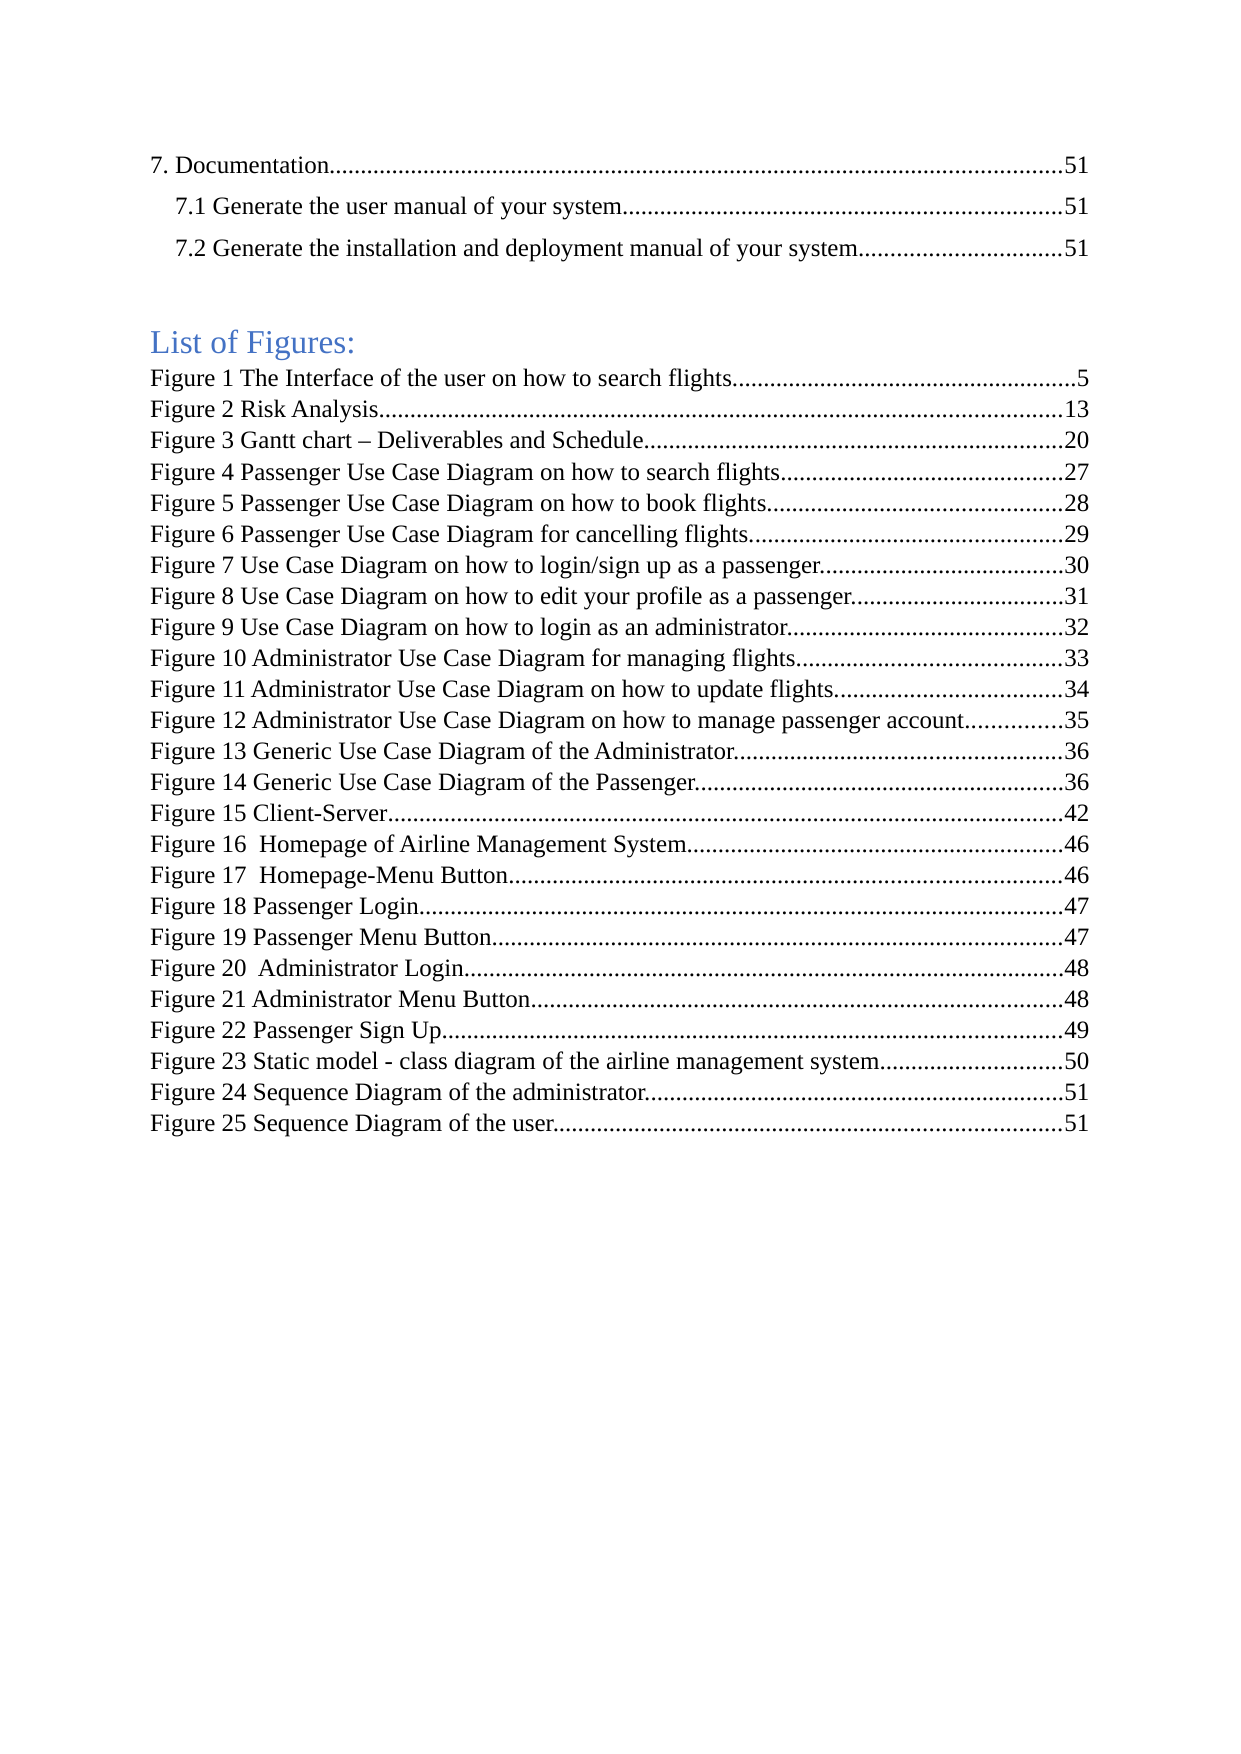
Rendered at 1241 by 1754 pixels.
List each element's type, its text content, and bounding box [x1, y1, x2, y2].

text Figure 18 Passenger Login 47 [150, 891, 1090, 920]
text Figure 12 Administrator Use Case Diagram on how to manage passenger account. 35 [150, 705, 1090, 734]
text Figure 10 Administrator Use Case Diagram for managing flights. 33 [150, 643, 1090, 672]
text Figure 16 Homepage of Airline Management System 46 [150, 829, 1090, 858]
text 7. Documentation 51 [150, 150, 1090, 179]
text Figure 21 Administrator Menu Button 48 [150, 984, 1090, 1013]
text Figure 24 Sequence Diagram of the administrator. 51 [150, 1077, 1090, 1106]
text Figure 8 Use Case Diagram on how to edit your profile as a passenger. 31 [150, 581, 1090, 609]
text Figure 4 Passenger Use Case Diagram on how to search flights. 27 [150, 457, 1090, 485]
text Figure 23 Static model - class diagram of the airline management system 50 [150, 1046, 1090, 1075]
text Figure 22 Passenger Sign Up 49 [150, 1015, 1090, 1044]
text Figure 25 Sequence Diagram of the user. 51 [150, 1108, 1090, 1137]
text Figure 15 Client-Server 42 [150, 798, 1090, 827]
text List of Figures: [150, 322, 1090, 360]
text Figure 13 Generic Use Case Diagram of the Administrator. 36 [150, 736, 1090, 765]
text Figure 1 The Interface of the user on how to search flights. 5 [150, 363, 1090, 392]
text 7.2 Generate the installation and deployment manual of your system. 51 [175, 233, 1090, 262]
text Figure 14 Generic Use Case Diagram of the Passenger. 36 [150, 767, 1090, 796]
text Figure 3 Gantt chart – Deliverables and Schedule 20 [150, 426, 1090, 454]
text Figure 9 Use Case Diagram on how to login as an administrator. 32 [150, 612, 1090, 641]
text Figure 11 Administrator Use Case Diagram on how to update flights. 34 [150, 674, 1090, 703]
text Figure 5 Passenger Use Case Diagram on how to book flights. 28 [150, 488, 1090, 516]
text Figure 6 Passenger Use Case Diagram for cancelling flights. 29 [150, 519, 1090, 547]
text Figure 7 Use Case Diagram on how to login/sign up as a passenger. 30 [150, 550, 1090, 578]
text 7.1 Generate the user manual of your system. 51 [175, 191, 1090, 220]
text Figure 20 Administrator Login 48 [150, 953, 1090, 982]
text Figure 19 Passenger Menu Button 47 [150, 922, 1090, 951]
text Figure 17 Homepage-Menu Button 46 [150, 860, 1090, 889]
text Figure 2 Risk Analysis 13 [150, 394, 1090, 423]
